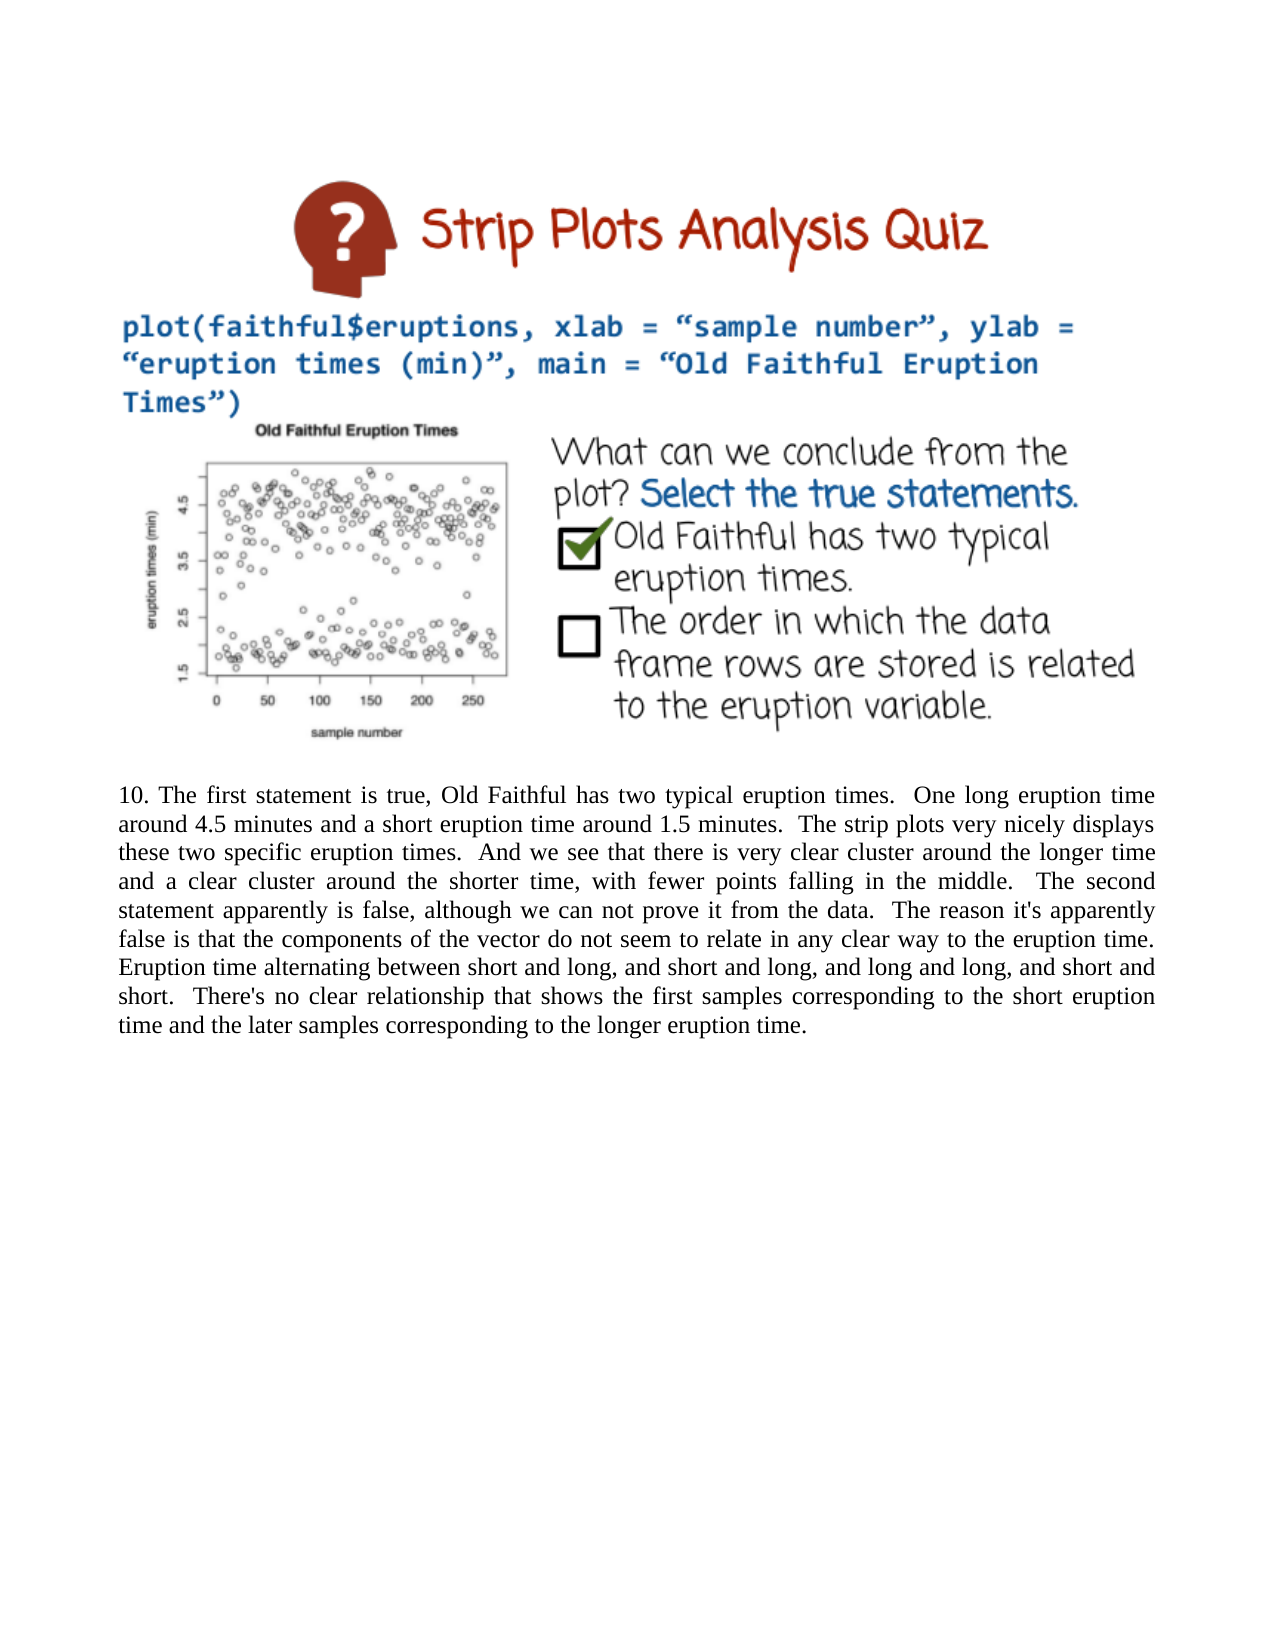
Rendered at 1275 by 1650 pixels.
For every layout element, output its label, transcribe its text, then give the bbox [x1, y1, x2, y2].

text 10. The first statement is true, Old Faithful has two typical eruption times. One long eruption time around 4.5 minutes and a short eruption time around 1.5 minutes. The strip plots very nicely displays these two specific eruption times. And we see that there is very clear cluster around the longer time and a clear cluster around the shorter time, with fewer points falling in the middle. The second statement apparently is false, although we can not prove it from the data. The reason it's apparently false is that the components of the vector do not seem to relate in any clear way to the eruption time. Eruption time alternating between short and long, and short and long, and long and long, and short and short. There's no clear relationship that shows the first samples corresponding to the short eruption time and the later samples corresponding to the longer eruption time. [118, 780, 1157, 1039]
picture [118, 175, 1157, 752]
